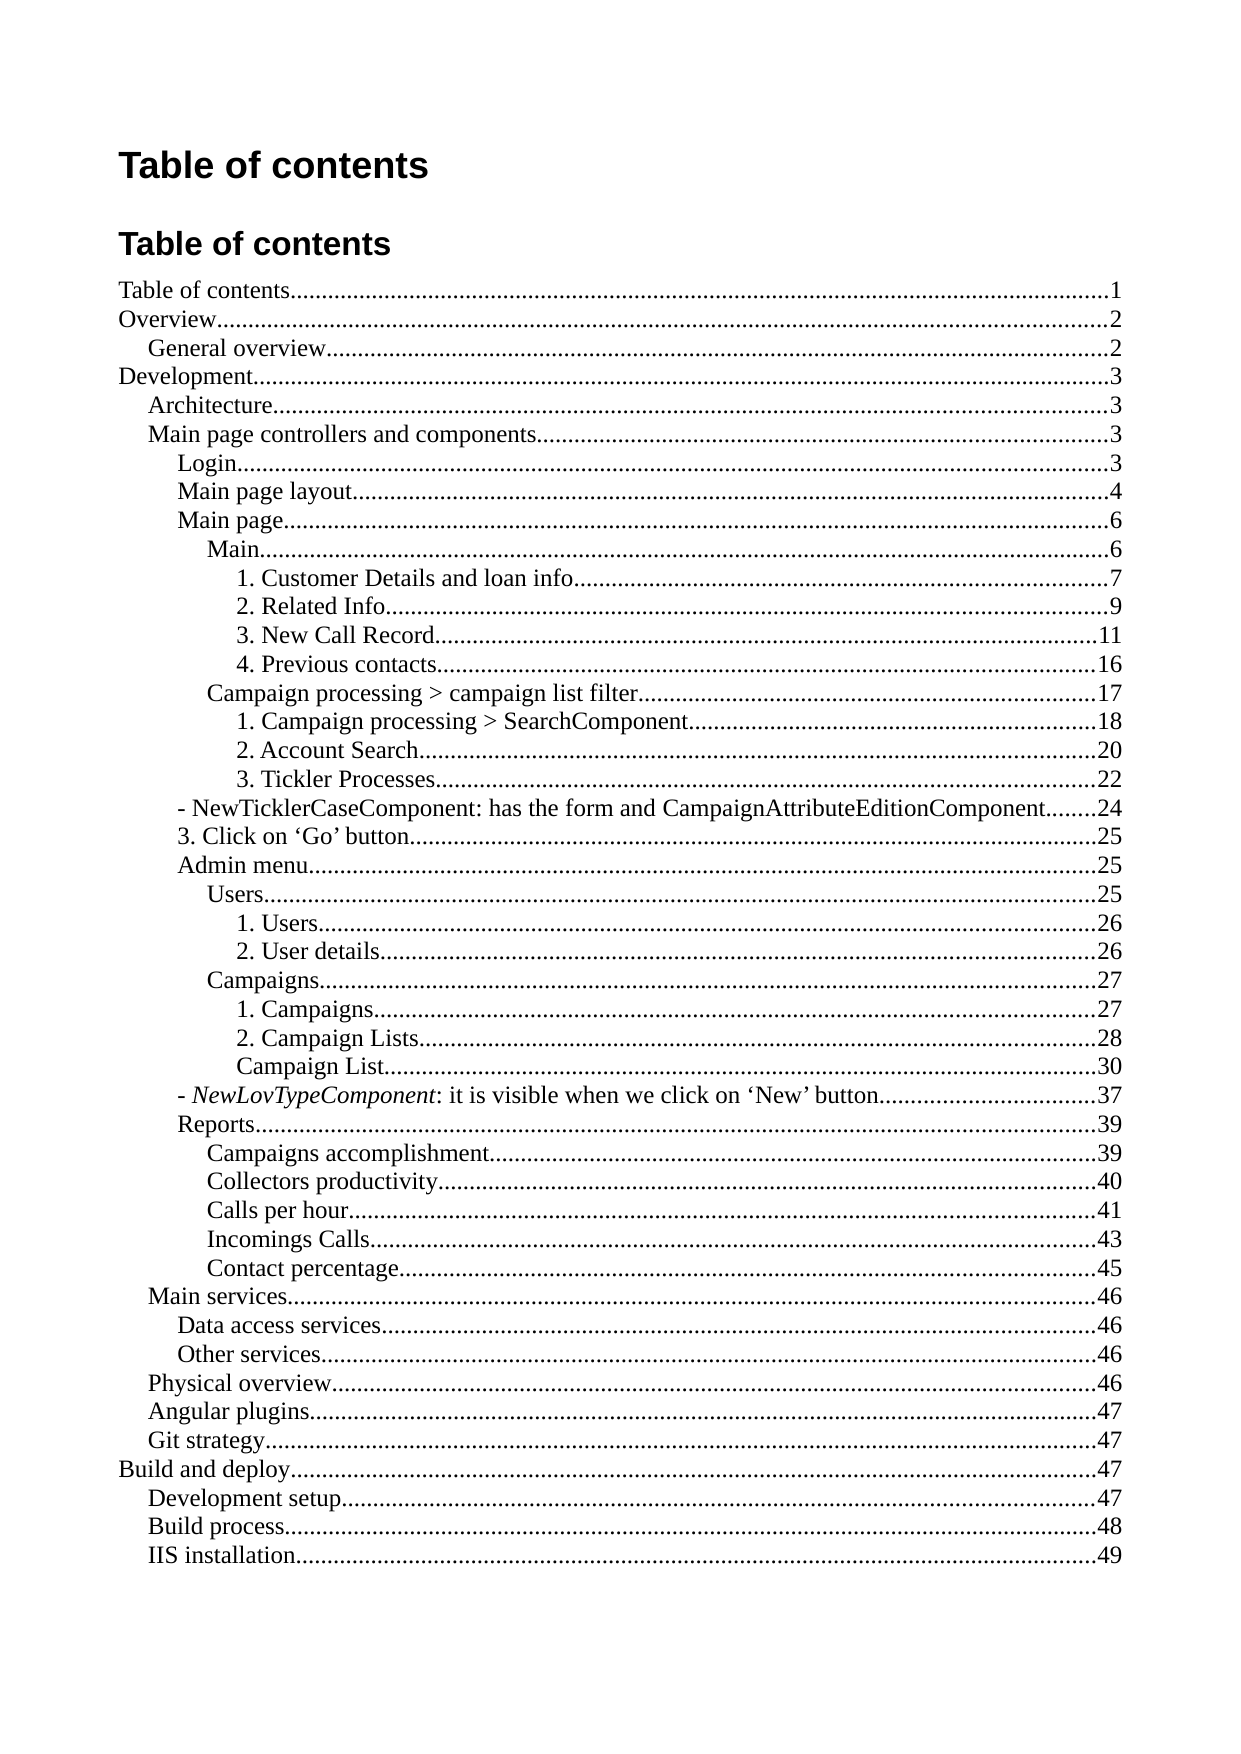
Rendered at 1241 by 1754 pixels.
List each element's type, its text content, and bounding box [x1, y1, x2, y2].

text Main 6 [207, 534, 1122, 563]
text Physical overview 46 [148, 1368, 1122, 1396]
text Campaign processing > campaign list filter 17 [207, 678, 1122, 706]
text Users 25 [207, 879, 1122, 908]
text 3. Tickler Processes 22 [236, 764, 1122, 793]
text - NewLovTypeComponent: it is visible when we click on ‘New’ button. 37 [177, 1080, 1122, 1109]
text Calls per hour 41 [207, 1195, 1122, 1224]
text Other services 46 [177, 1339, 1122, 1368]
text General overview 2 [148, 333, 1122, 361]
text 1. Campaign processing > SearchComponent 18 [236, 706, 1122, 735]
text 3. Click on ‘Go’ button 25 [177, 821, 1122, 850]
text Login 3 [177, 448, 1122, 476]
text Angular plugins 47 [148, 1396, 1122, 1425]
text Main page controllers and components 3 [148, 419, 1122, 448]
text - NewTicklerCaseComponent: has the form and CampaignAttributeEditionComponent. 24 [177, 793, 1122, 821]
text 2. Related Info 9 [236, 591, 1122, 620]
text Incomings Calls 43 [207, 1224, 1122, 1253]
text Campaigns 27 [207, 965, 1122, 994]
text Main services 46 [148, 1281, 1122, 1310]
text 2. Account Search 20 [236, 735, 1122, 764]
text Table of contents 1 [118, 275, 1122, 304]
text Development 3 [118, 361, 1122, 390]
text 1. Campaigns 27 [236, 994, 1122, 1023]
text Main page layout 4 [177, 476, 1122, 505]
subtitle Table of contents [118, 224, 1122, 263]
text Build process 48 [148, 1511, 1122, 1540]
text Admin menu 25 [177, 850, 1122, 879]
text 2. Campaign Lists 28 [236, 1023, 1122, 1051]
text 3. New Call Record 11 [236, 620, 1122, 649]
text Collectors productivity 40 [207, 1166, 1122, 1195]
text Campaigns accomplishment 39 [207, 1138, 1122, 1166]
text 1. Customer Details and loan info 7 [236, 563, 1122, 591]
text Data access services 46 [177, 1310, 1122, 1339]
text Architecture 3 [148, 390, 1122, 419]
text 1. Users 26 [236, 908, 1122, 936]
text 4. Previous contacts 16 [236, 649, 1122, 678]
text Development setup 47 [148, 1483, 1122, 1511]
text Reports 39 [177, 1109, 1122, 1138]
text IIS installation 49 [148, 1540, 1122, 1569]
text Contact percentage 45 [207, 1253, 1122, 1281]
text 2. User details 26 [236, 936, 1122, 965]
text Campaign List 30 [236, 1051, 1122, 1080]
text Main page 6 [177, 505, 1122, 534]
text Build and deploy 47 [118, 1454, 1122, 1483]
text Overview 2 [118, 304, 1122, 333]
subtitle Table of contents [118, 143, 1122, 187]
text Git strategy 47 [148, 1425, 1122, 1454]
